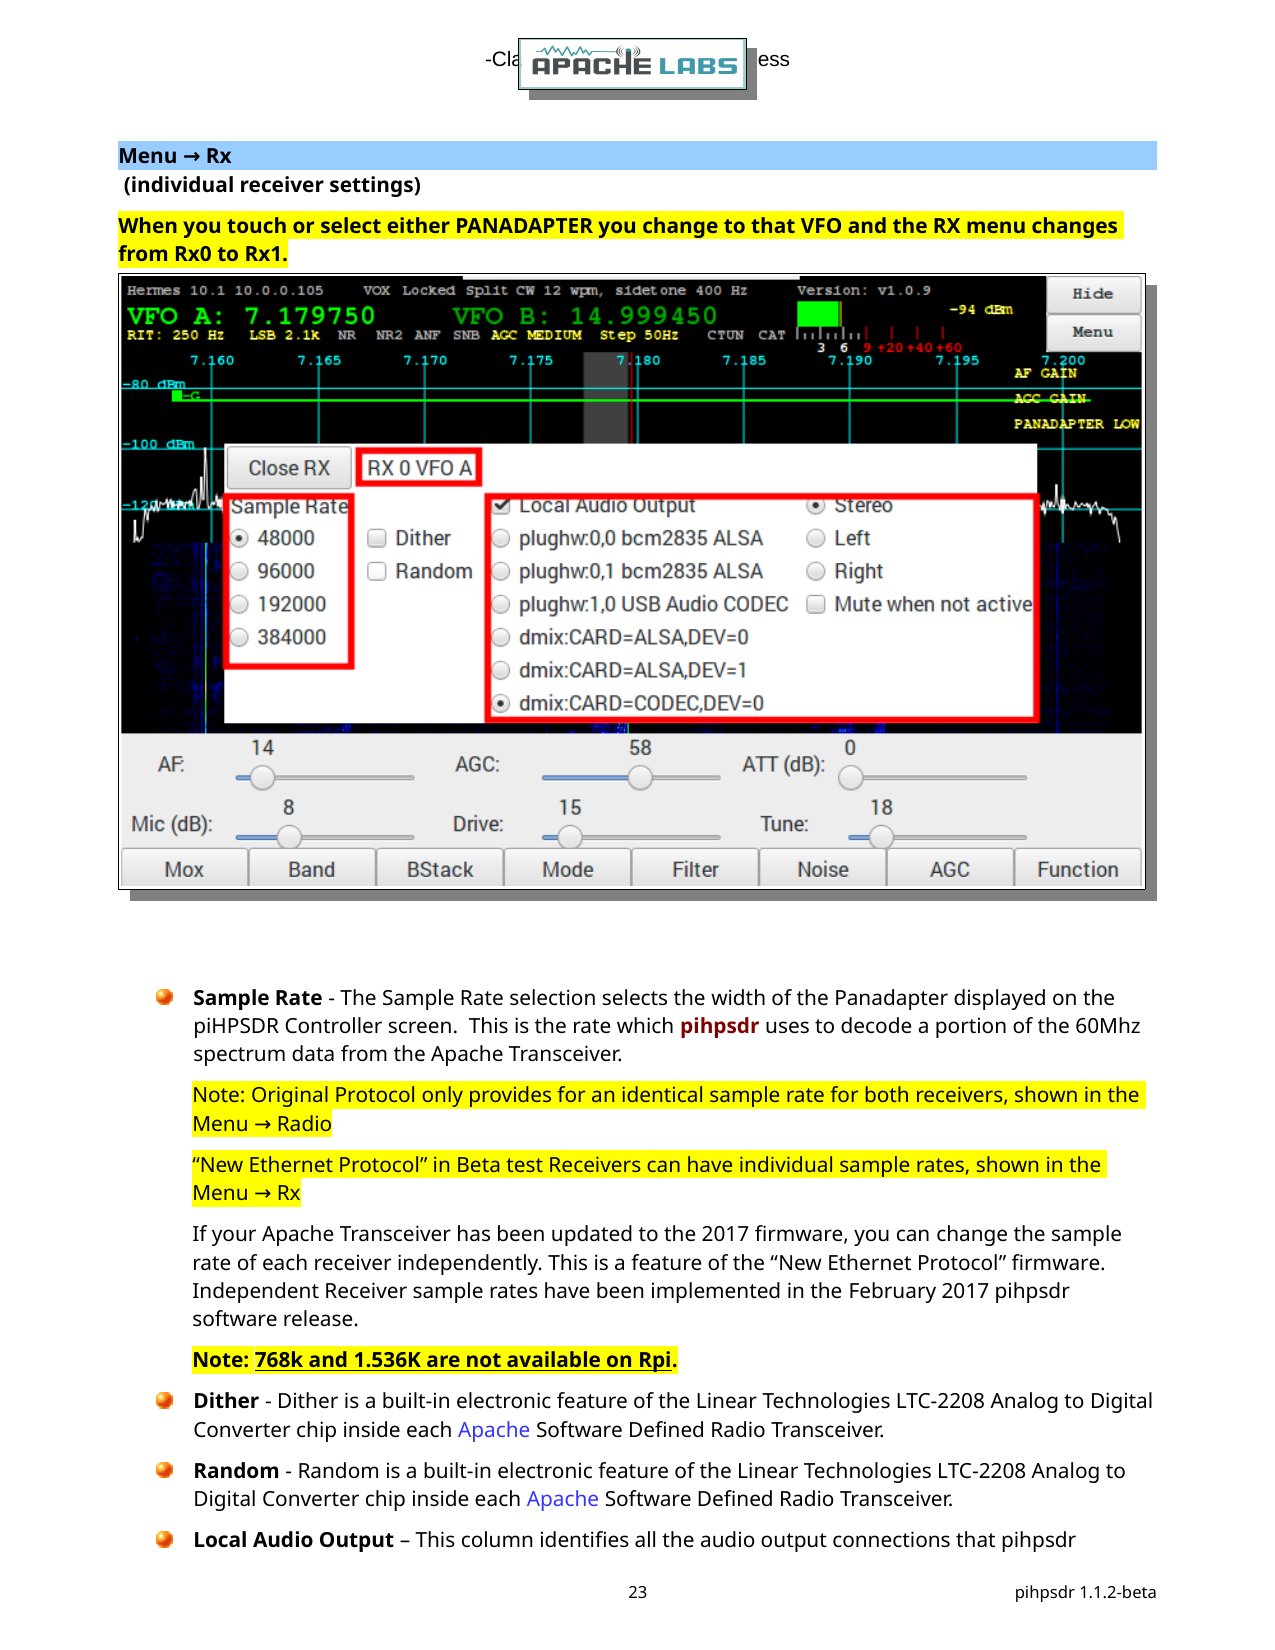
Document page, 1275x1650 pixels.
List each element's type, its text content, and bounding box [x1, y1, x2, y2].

text “New Ethernet Protocol” in Beta test Receivers can have individual sample rates, shown in the Menu → Rx [192, 1150, 1157, 1207]
picture [121, 276, 1142, 886]
list Local Audio Output – This column identifies all the audio output connections that pihpsdr [156, 1525, 1157, 1554]
list Dither - Dither is a built-in electronic feature of the Linear Technologies LTC-2208 Analog to Digital Converter chip inside each Apache Software Defined Radio Transceiver. [156, 1386, 1157, 1443]
text (individual receiver settings) [118, 170, 1157, 198]
picture [156, 989, 173, 1005]
subtitle Menu → Rx [118, 141, 1157, 170]
text If your Apache Transceiver has been updated to the 2017 firmware, you can change the sample rate of each receiver independently. This is a feature of the “New Ethernet Protocol” firmware. Independent Receiver sample rates have been implemented in the February 2017 pihpsdr software release. [192, 1219, 1157, 1333]
picture [156, 1531, 173, 1548]
text When you touch or select either PANADAPTER you change to that VFO and the RX menu changes from Rx0 to Rx1. [118, 211, 1157, 268]
list Sample Rate - The Sample Rate selection selects the width of the Panadapter displayed on the piHPSDR Controller screen. This is the rate which pihpsdr uses to decode a portion of the 60Mhz spectrum data from the Apache Transceiver. [156, 983, 1157, 1068]
picture [156, 1462, 173, 1478]
list Random - Random is a built-in electronic feature of the Linear Technologies LTC-2208 Analog to Digital Converter chip inside each Apache Software Defined Radio Transceiver. [156, 1456, 1157, 1513]
picture [156, 1392, 173, 1409]
picture [521, 40, 744, 87]
text Note: Original Protocol only provides for an identical sample rate for both receivers, shown in the Menu → Radio [192, 1081, 1157, 1137]
text Note: 768k and 1.536K are not available on Rpi. [192, 1346, 1157, 1374]
